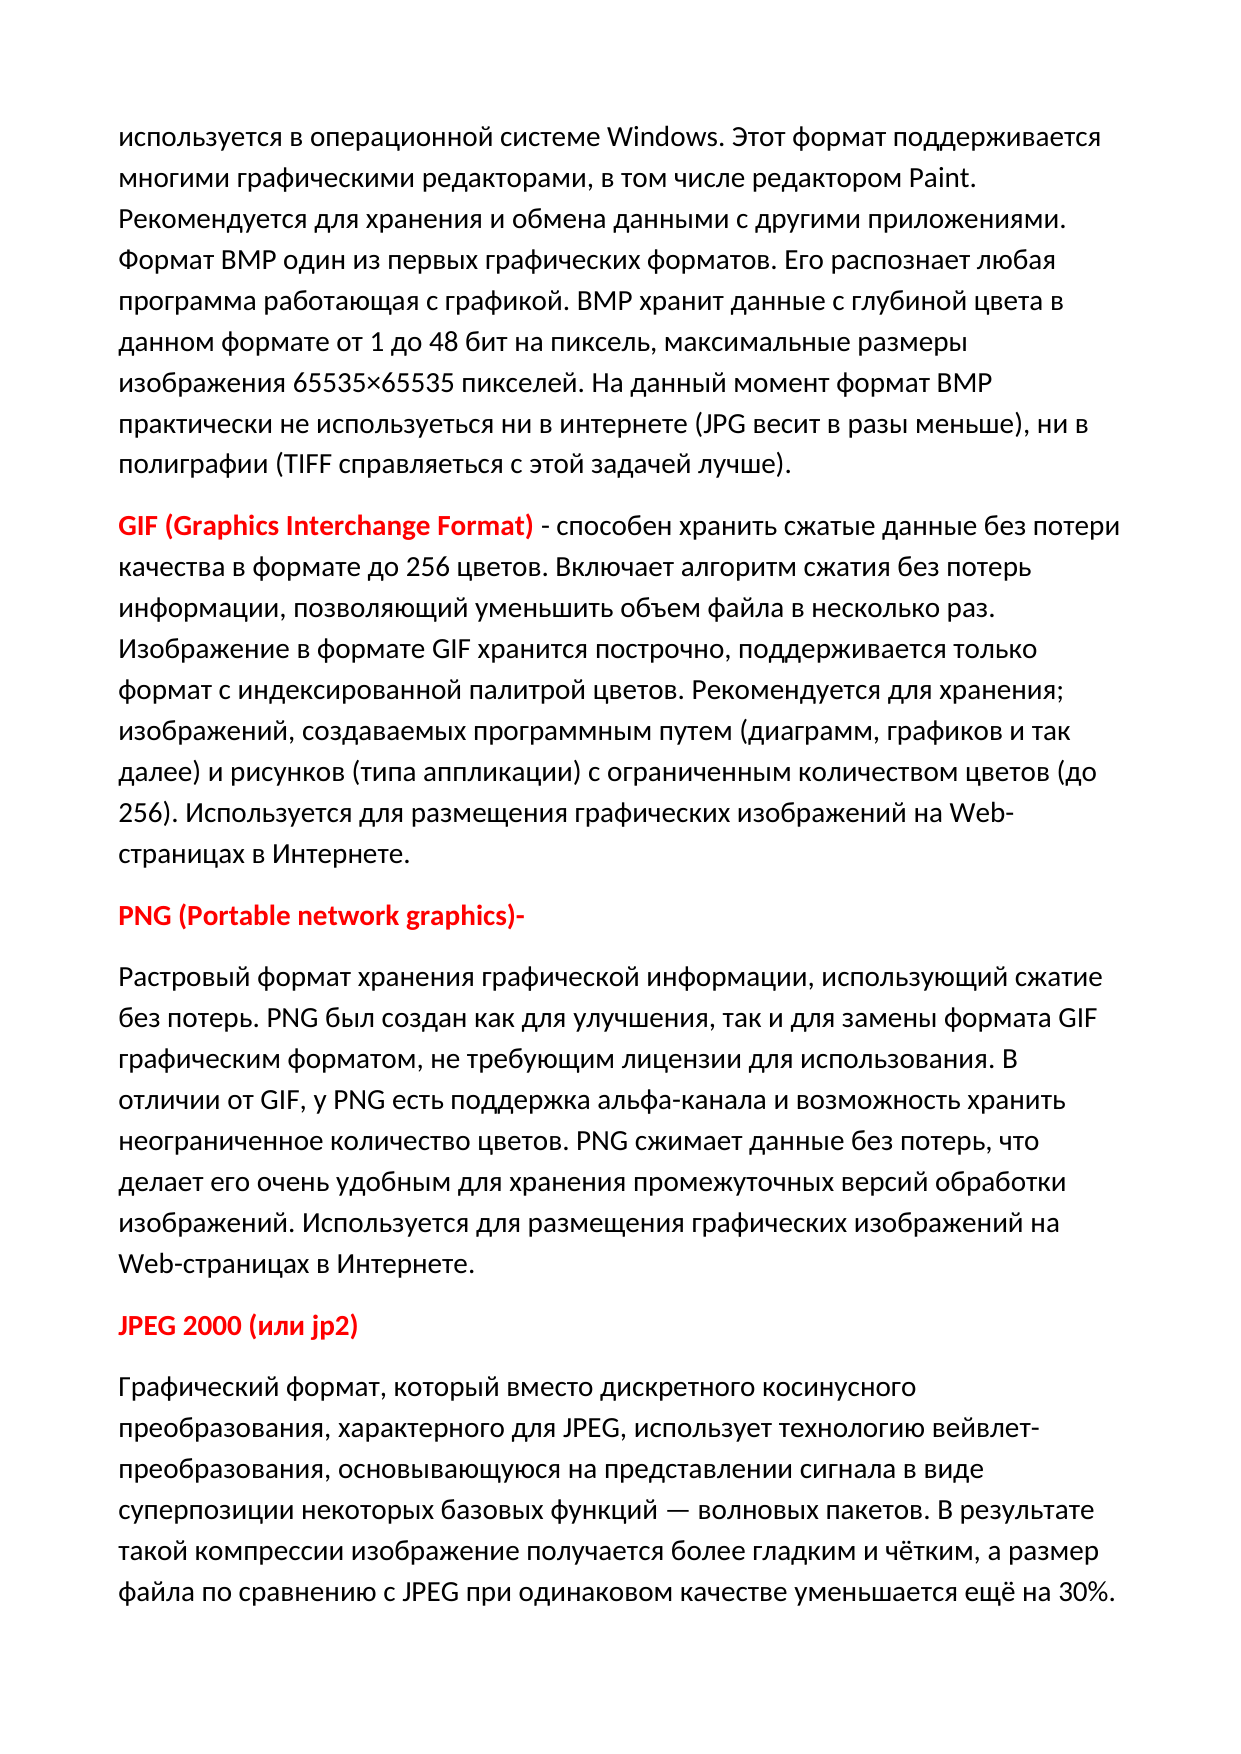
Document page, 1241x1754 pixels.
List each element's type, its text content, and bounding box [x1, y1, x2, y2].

text Растровый формат хранения графической информации, использующий сжатие без потерь. PNG был создан как для улучшения, так и для замены формата GIF графическим форматом, не требующим лицензии для использования. В отличии от GIF, у PNG есть поддержка альфа-канала и возможность хранить неограниченное количество цветов. PNG сжимает данные без потерь, что делает его очень удобным для хранения промежуточных версий обработки изображений. Используется для размещения графических изображений на Web-страницах в Интернете. [118, 958, 1122, 1281]
text GIF (Graphics Interchange Format) - способен хранить сжатые данные без потери качества в формате до 256 цветов. Включает алгоритм сжатия без потерь информации, позволяющий уменьшить объем файла в несколько раз. Изображение в формате GIF хранится построчно, поддерживается только формат с индексированной палитрой цветов. Рекомендуется для хранения; изображений, создаваемых программным путем (диаграмм, графиков и так далее) и рисунков (типа аппликации) с oгpaниченным количеством цветов (до 256). Используется для размещения графических изображений на Web-страницах в Интернете. [118, 507, 1122, 871]
text PNG (Portable network graphics)- [118, 897, 1122, 932]
text используется в операционной системе Windows. Этот формат поддерживается многими графическими редакторами, в том числе редактором Paint. Рекомендуется для хранения и обмена данными с другими приложениями. Формат BMP один из первых графических форматов. Его распознает любая программа работающая с графикой. BMP хранит данные с глубиной цвета в данном формате от 1 до 48 бит на пиксель, максимальные размеры изображения 65535×65535 пикселей. На данный момент формат BMP практически не используеться ни в интернете (JPG весит в разы меньше), ни в полиграфии (TIFF справляеться с этой задачей лучше). [118, 118, 1122, 481]
text Графический формат, который вместо дискретного косинусного преобразования, характерного для JPEG, использует технологию вейвлет-преобразования, основывающуюся на представлении сигнала в виде суперпозиции некоторых базовых функций — волновых пакетов. В результате такой компрессии изображение получается более гладким и чётким, а размер файла по сравнению с JPEG при одинаковом качестве уменьшается ещё на 30%. [118, 1368, 1122, 1609]
text JPEG 2000 (или jp2) [118, 1307, 1122, 1342]
